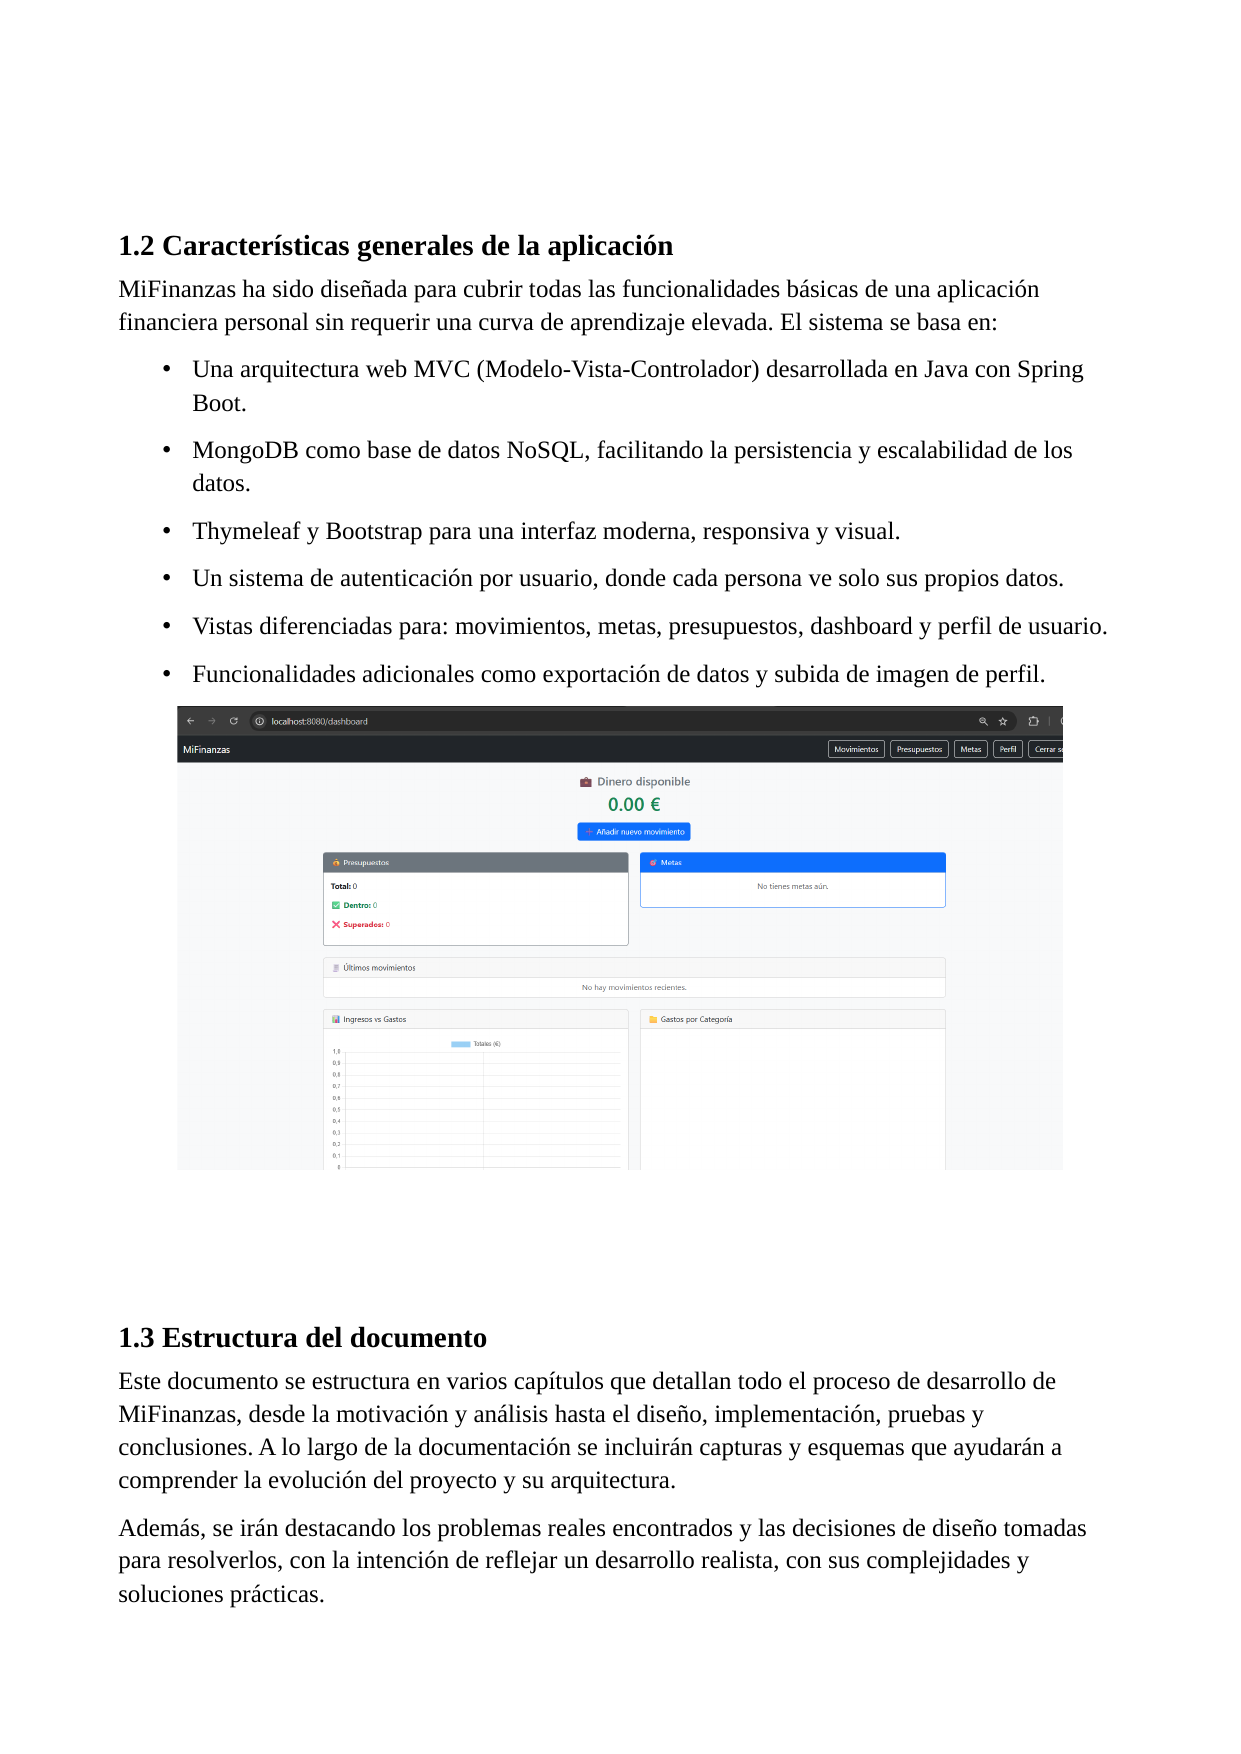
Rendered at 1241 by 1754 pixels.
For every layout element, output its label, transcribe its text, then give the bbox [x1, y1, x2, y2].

list MongoDB como base de datos NoSQL, facilitando la persistencia y escalabilidad de los datos. [162, 435, 1122, 497]
text Este documento se estructura en varios capítulos que detallan todo el proceso de desarrollo de MiFinanzas, desde la motivación y análisis hasta el diseño, implementación, pruebas y conclusiones. A lo largo de la documentación se incluirán capturas y esquemas que ayudarán a comprender la evolución del proyecto y su arquitectura. [118, 1366, 1122, 1494]
text Además, se irán destacando los problemas reales encontrados y las decisiones de diseño tomadas para resolverlos, con la intención de reflejar un desarrollo realista, con sus complejidades y soluciones prácticas. [118, 1513, 1122, 1607]
list Funcionalidades adicionales como exportación de datos y subida de imagen de perfil. [162, 659, 1122, 687]
subtitle 1.2 Características generales de la aplicación [118, 228, 1122, 261]
text MiFinanzas ha sido diseñada para cubrir todas las funcionalidades básicas de una aplicación financiera personal sin requerir una curva de aprendizaje elevada. El sistema se basa en: [118, 274, 1122, 336]
list Una arquitectura web MVC (Modelo-Vista-Controlador) desarrollada en Java con Spring Boot. [162, 354, 1122, 416]
list Vistas diferenciadas para: movimientos, metas, presupuestos, dashboard y perfil de usuario. [162, 611, 1122, 640]
list Thymeleaf y Bootstrap para una interfaz moderna, responsiva y visual. [162, 516, 1122, 544]
picture [177, 706, 1063, 1170]
subtitle 1.3 Estructura del documento [118, 1320, 1122, 1353]
list Un sistema de autenticación por usuario, donde cada persona ve solo sus propios datos. [162, 563, 1122, 592]
